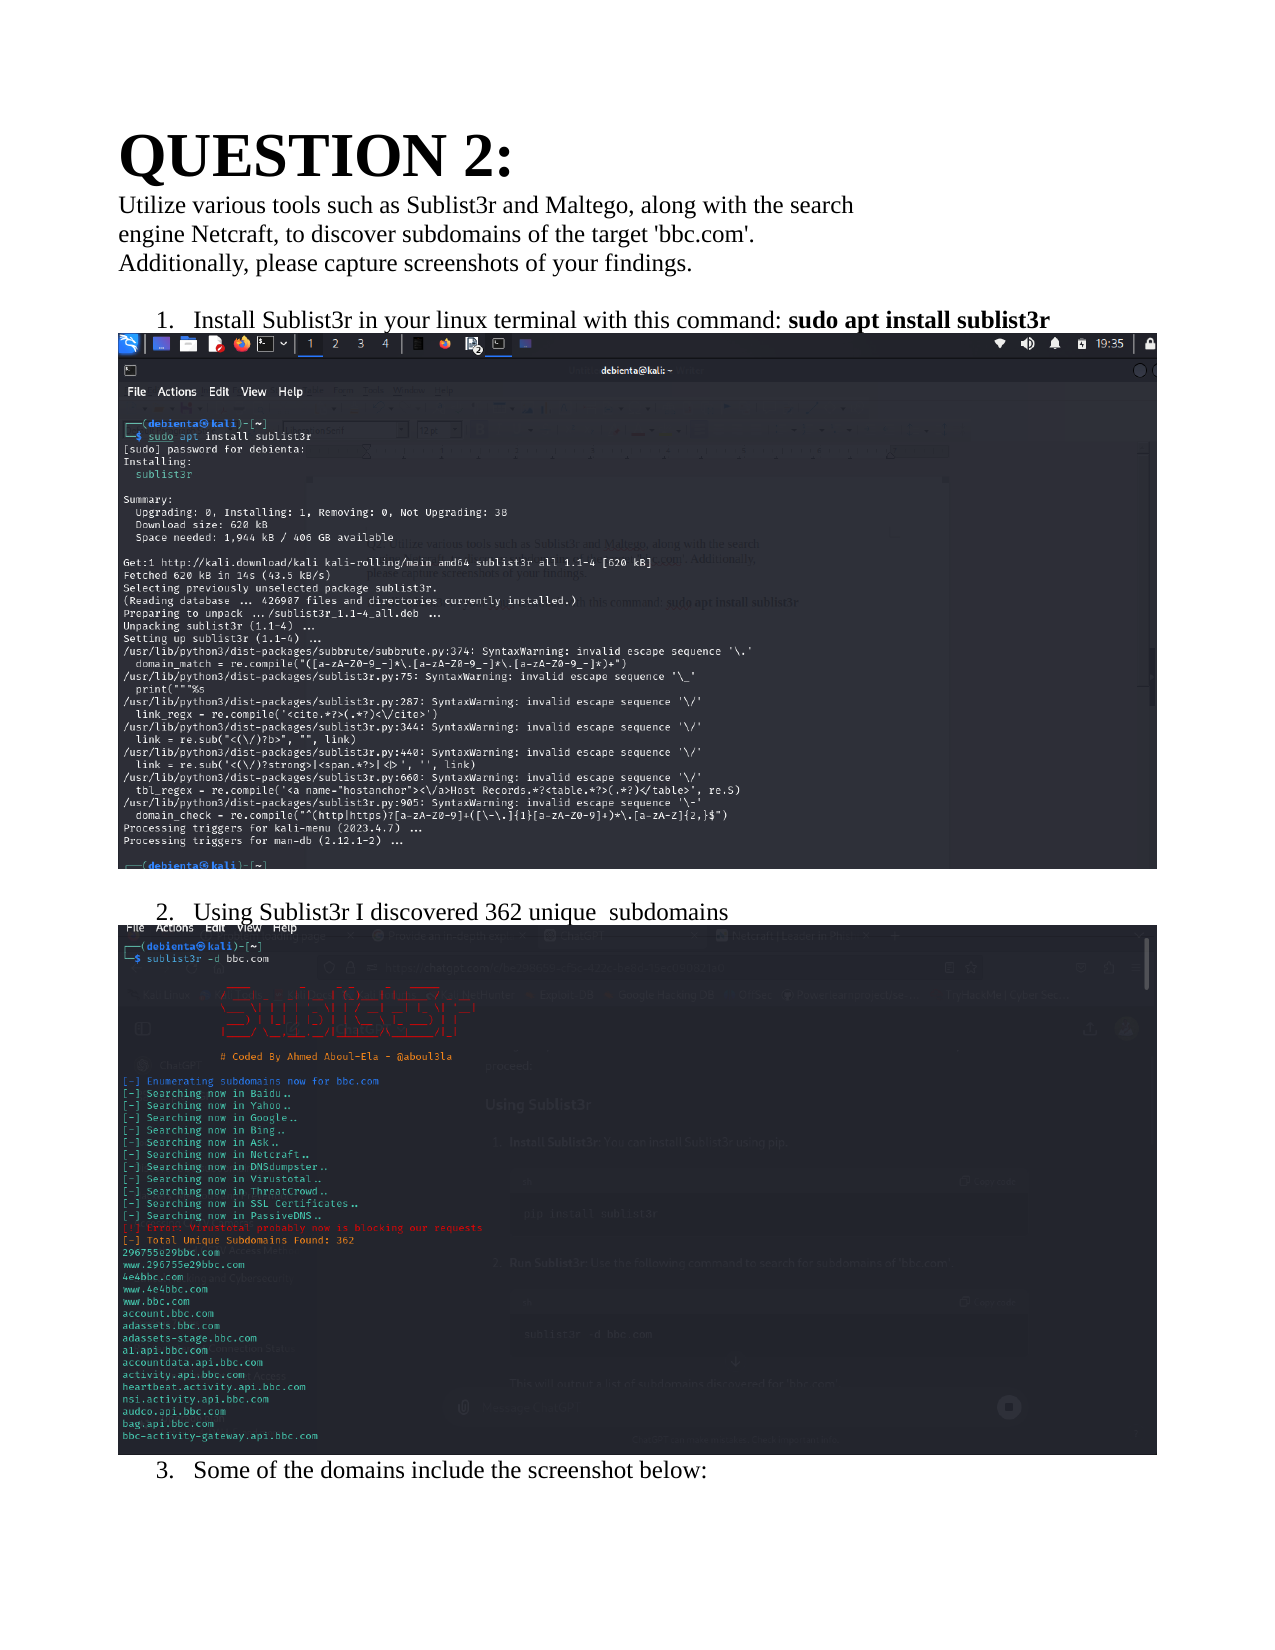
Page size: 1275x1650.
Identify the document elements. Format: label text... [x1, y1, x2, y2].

text Additionally, please capture screenshots of your findings. [118, 248, 1157, 276]
text engine Netcraft, to discover subdomains of the target 'bbc.com'. [118, 219, 1157, 248]
list Install Sublist3r in your linux terminal with this command: sudo apt install sublist3r [156, 305, 1157, 333]
picture [118, 333, 1157, 869]
text QUESTION 2: [118, 118, 1157, 190]
list Some of the domains include the screenshot below: [156, 1455, 1157, 1484]
text Utilize various tools such as Sublist3r and Maltego, along with the search [118, 190, 1157, 219]
list Using Sublist3r I discovered 362 unique subdomains [156, 897, 1157, 925]
picture [118, 925, 1157, 1455]
